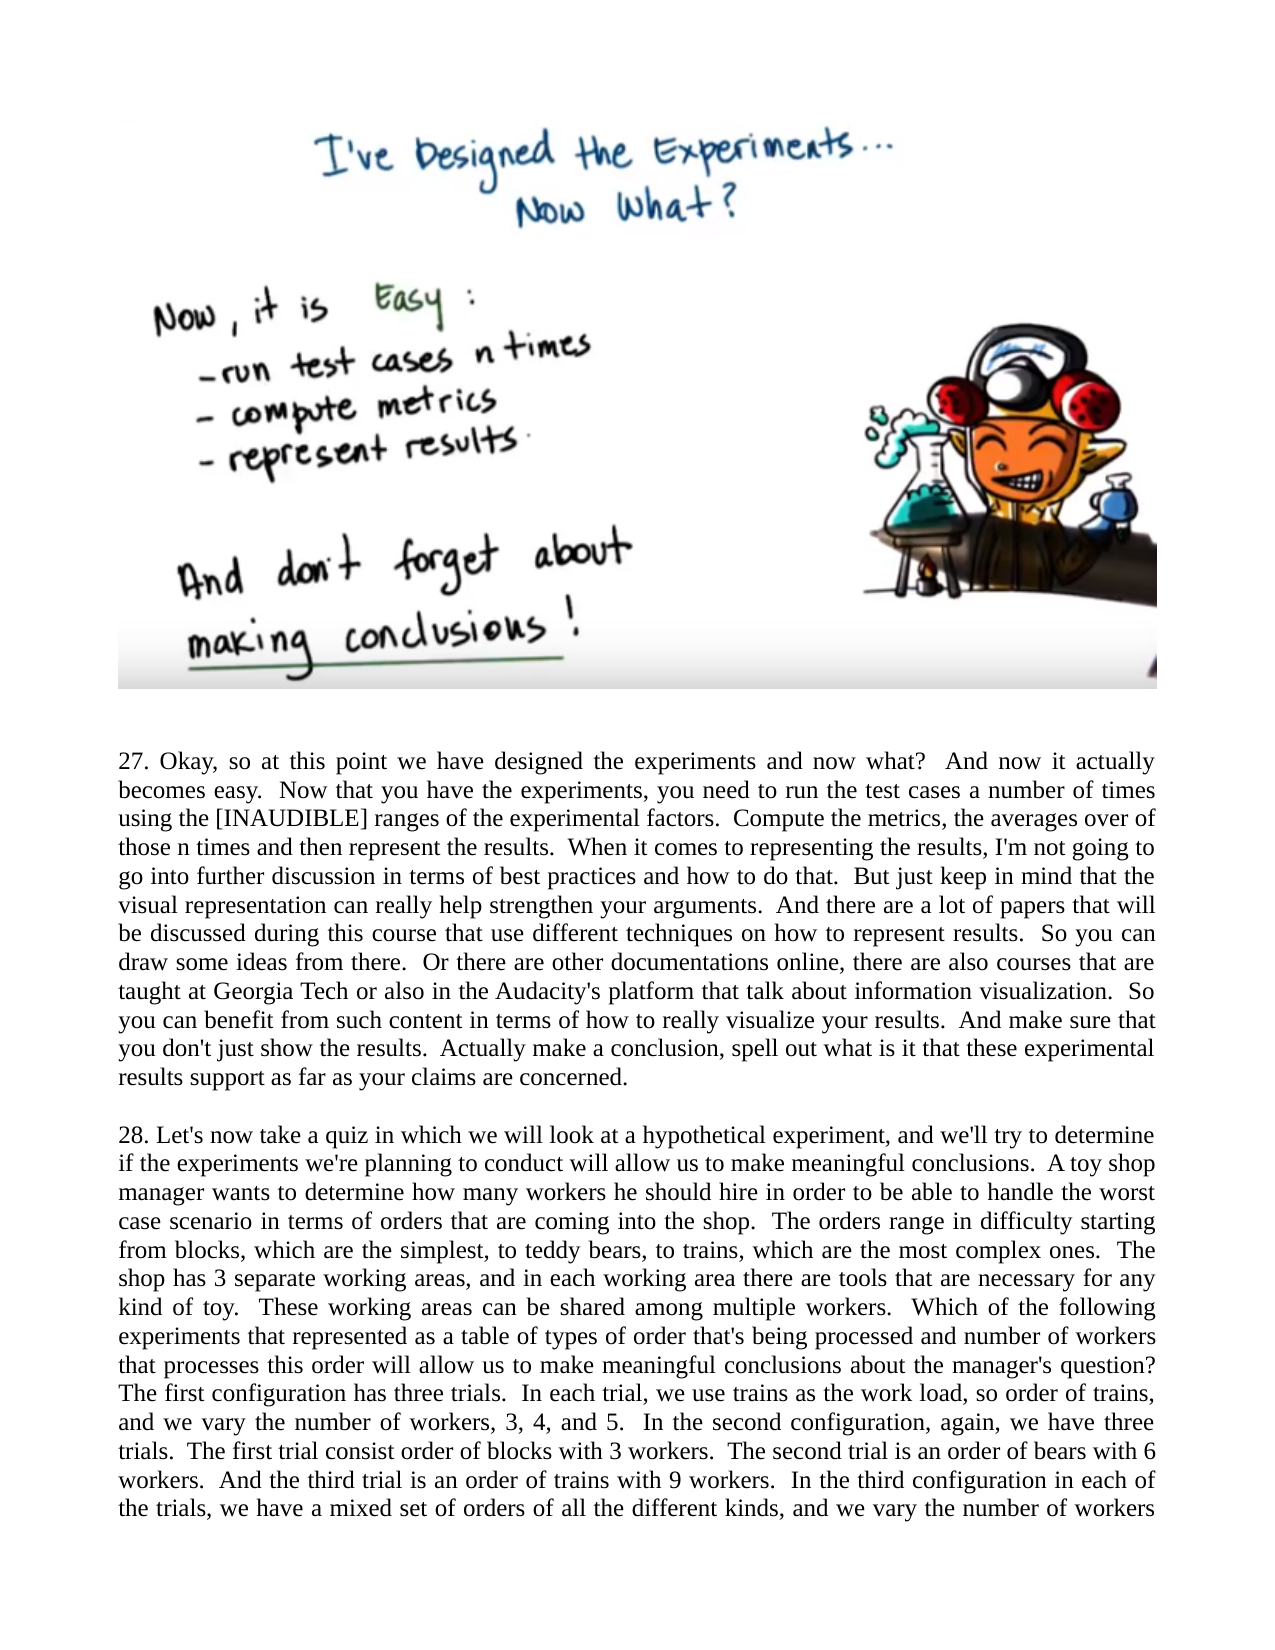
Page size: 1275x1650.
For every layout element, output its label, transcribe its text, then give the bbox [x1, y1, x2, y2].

text 28. Let's now take a quiz in which we will look at a hypothetical experiment, and we'll try to determine if the experiments we're planning to conduct will allow us to make meaningful conclusions. A toy shop manager wants to determine how many workers he should hire in order to be able to handle the worst case scenario in terms of orders that are coming into the shop. The orders range in difficulty starting from blocks, which are the simplest, to teddy bears, to trains, which are the most complex ones. The shop has 3 separate working areas, and in each working area there are tools that are necessary for any kind of toy. These working areas can be shared among multiple workers. Which of the following experiments that represented as a table of types of order that's being processed and number of workers that processes this order will allow us to make meaningful conclusions about the manager's question? The first configuration has three trials. In each trial, we use trains as the work load, so order of trains, and we vary the number of workers, 3, 4, and 5. In the second configuration, again, we have three trials. The first trial consist order of blocks with 3 workers. The second trial is an order of bears with 6 workers. And the third trial is an order of trains with 9 workers. In the third configuration in each of the trials, we have a mixed set of orders of all the different kinds, and we vary the number of workers [118, 1120, 1157, 1522]
picture [118, 118, 1157, 689]
text 27. Okay, so at this point we have designed the experiments and now what? And now it actually becomes easy. Now that you have the experiments, you need to run the test cases a number of times using the [INAUDIBLE] ranges of the experimental factors. Compute the metrics, the averages over of those n times and then represent the results. When it comes to representing the results, I'm not going to go into further discussion in terms of best practices and how to do that. But just keep in mind that the visual representation can really help strengthen your arguments. And there are a lot of papers that will be discussed during this course that use different techniques on how to represent results. So you can draw some ideas from there. Or there are other documentations online, there are also courses that are taught at Georgia Tech or also in the Audacity's platform that talk about information visualization. So you can benefit from such content in terms of how to really visualize your results. And make sure that you don't just show the results. Actually make a conclusion, spell out what is it that these experimental results support as far as your claims are concerned. [118, 746, 1157, 1091]
